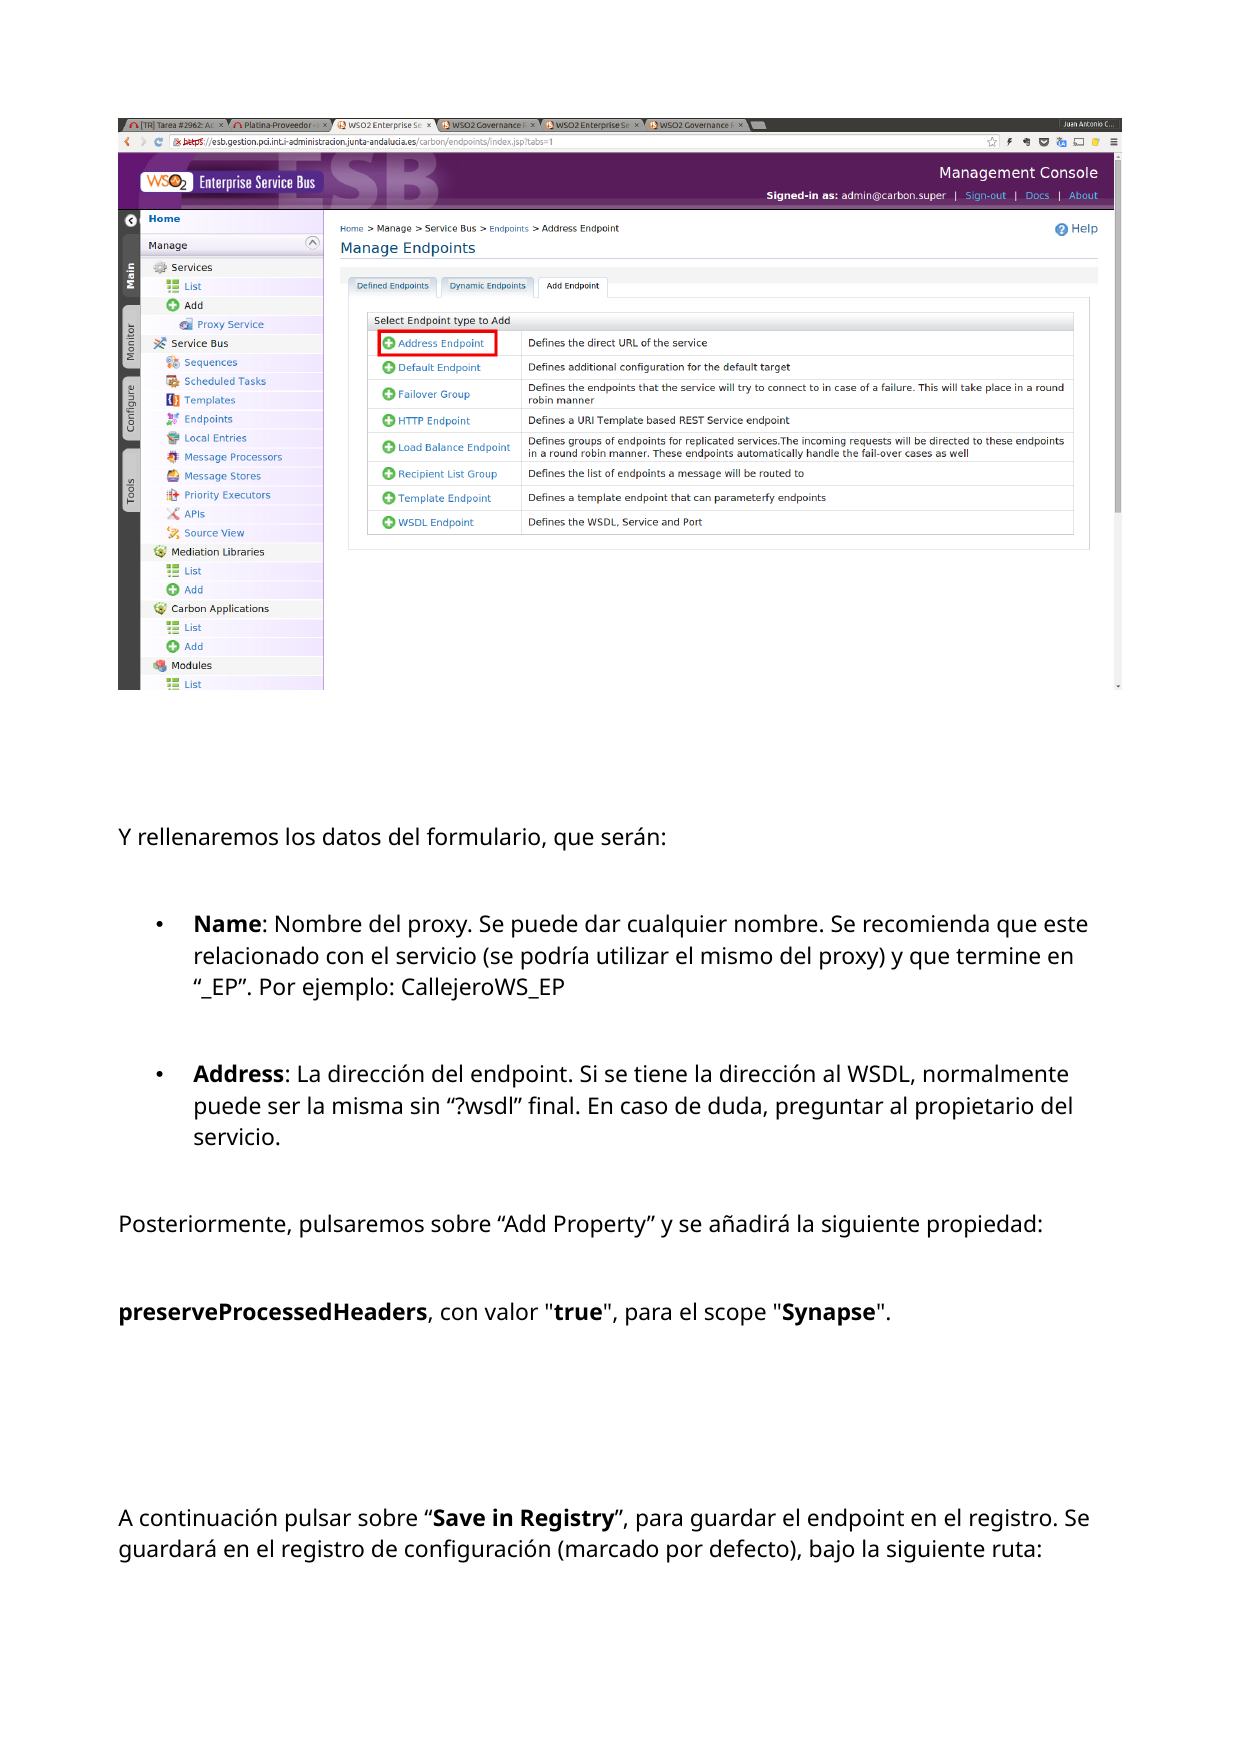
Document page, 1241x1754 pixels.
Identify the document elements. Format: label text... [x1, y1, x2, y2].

list Name: Nombre del proxy. Se puede dar cualquier nombre. Se recomienda que este relacionado con el servicio (se podría utilizar el mismo del proxy) y que termine en “_EP”. Por ejemplo: CallejeroWS_EP [156, 908, 1122, 1002]
list Address: La dirección del endpoint. Si se tiene la dirección al WSDL, normalmente puede ser la misma sin “?wsdl” final. En caso de duda, preguntar al propietario del servicio. [156, 1058, 1122, 1152]
text Y rellenaremos los datos del formulario, que serán: [118, 821, 1122, 852]
picture [118, 118, 1122, 690]
text A continuación pulsar sobre “Save in Registry”, para guardar el endpoint en el registro. Se guardará en el registro de configuración (marcado por defecto), bajo la siguiente ruta: [118, 1502, 1122, 1564]
text preserveProcessedHeaders, con valor "true", para el scope "Synapse". [118, 1296, 1122, 1327]
text Posteriormente, pulsaremos sobre “Add Property” y se añadirá la siguiente propiedad: [118, 1208, 1122, 1239]
